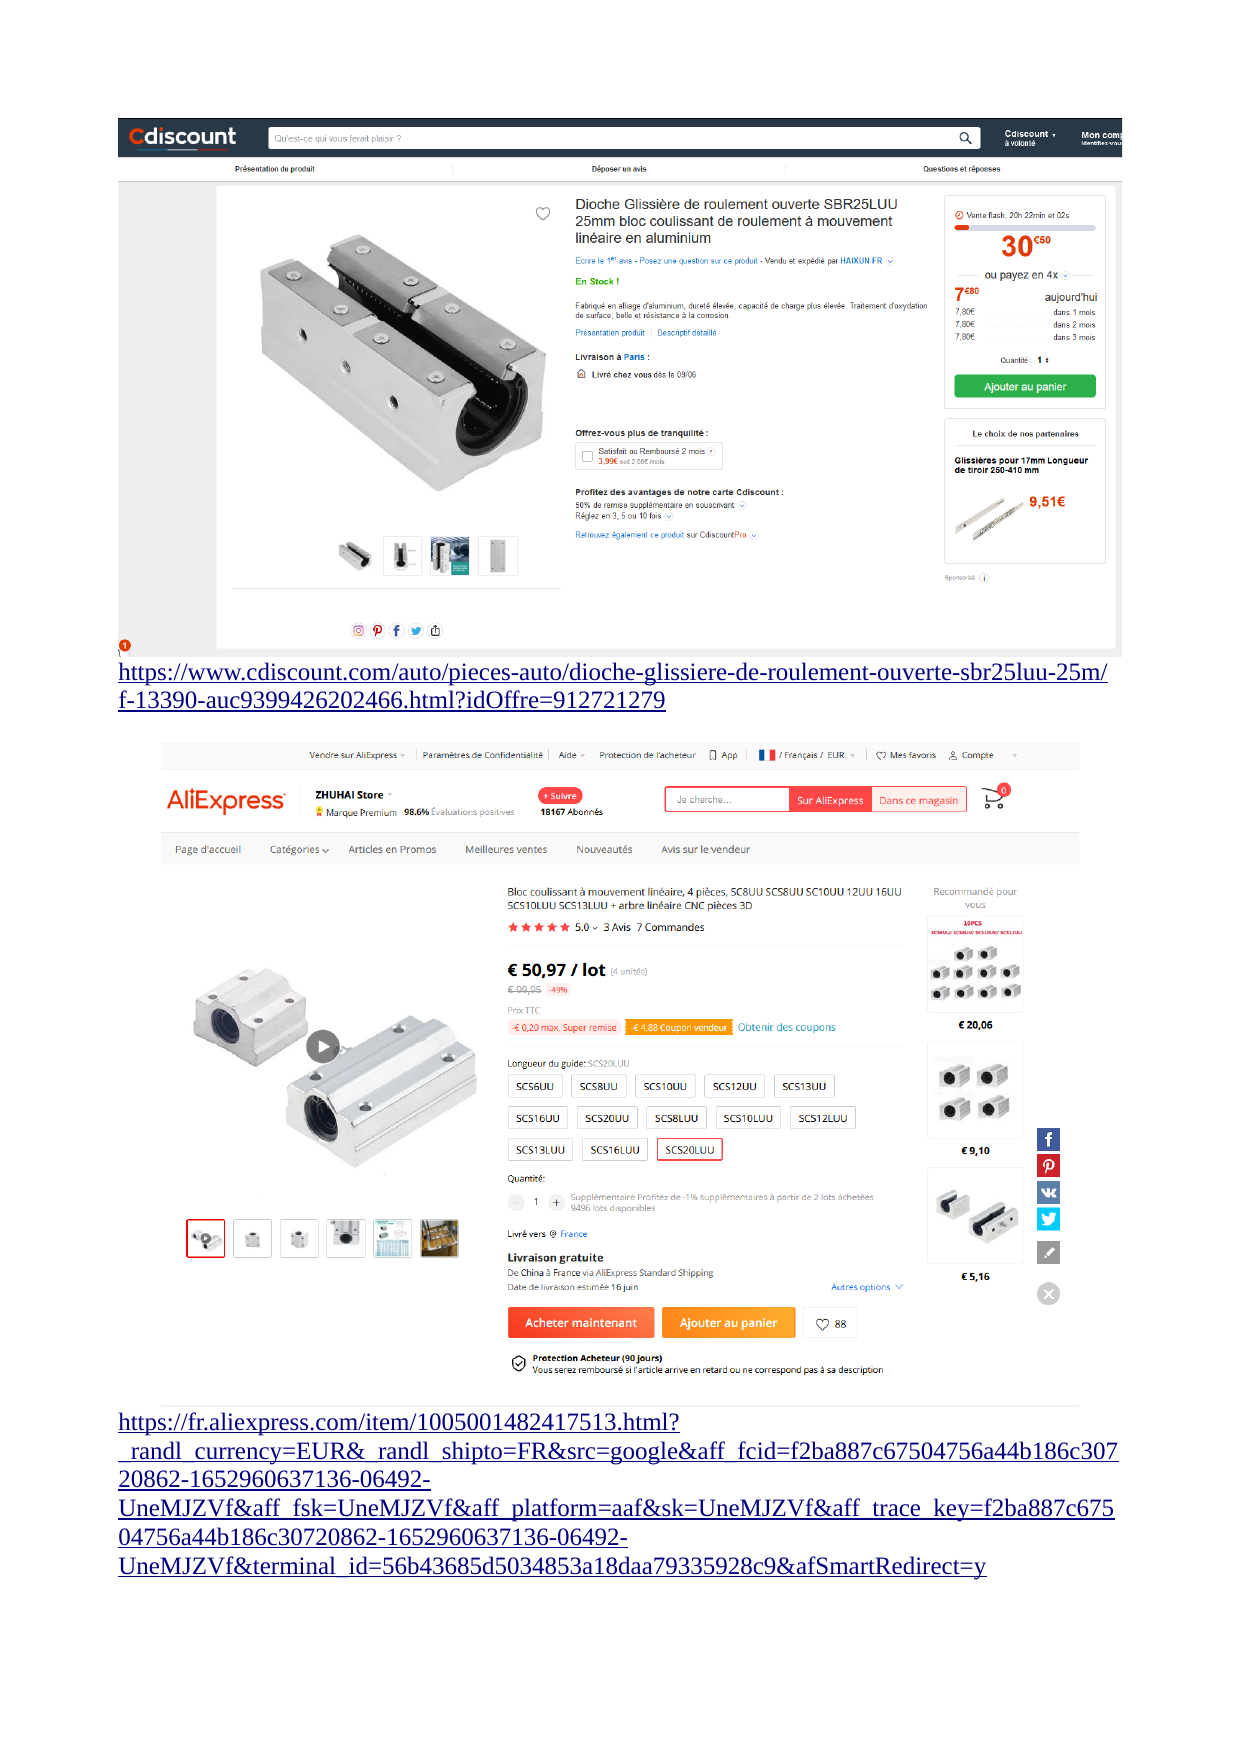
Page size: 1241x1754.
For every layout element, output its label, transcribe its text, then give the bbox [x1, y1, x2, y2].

picture [161, 742, 1080, 1407]
text https://fr.aliexpress.com/item/1005001482417513.html?_randl_currency=EUR&_randl_shipto=FR&src=google&aff_fcid=f2ba887c67504756a44b186c30720862-1652960637136-06492-UneMJZVf&aff_fsk=UneMJZVf&aff_platform=aaf&sk=UneMJZVf&aff_trace_key=f2ba887c67504756a44b186c30720862-1652960637136-06492-UneMJZVf&terminal_id=56b43685d5034853a18daa79335928c9&afSmartRedirect=y [118, 743, 1122, 1579]
picture [118, 118, 1123, 657]
text https://www.cdiscount.com/auto/pieces-auto/dioche-glissiere-de-roulement-ouverte-sbr25luu-25m/f-13390-auc9399426202466.html?idOffre=912721279 [118, 657, 1122, 714]
